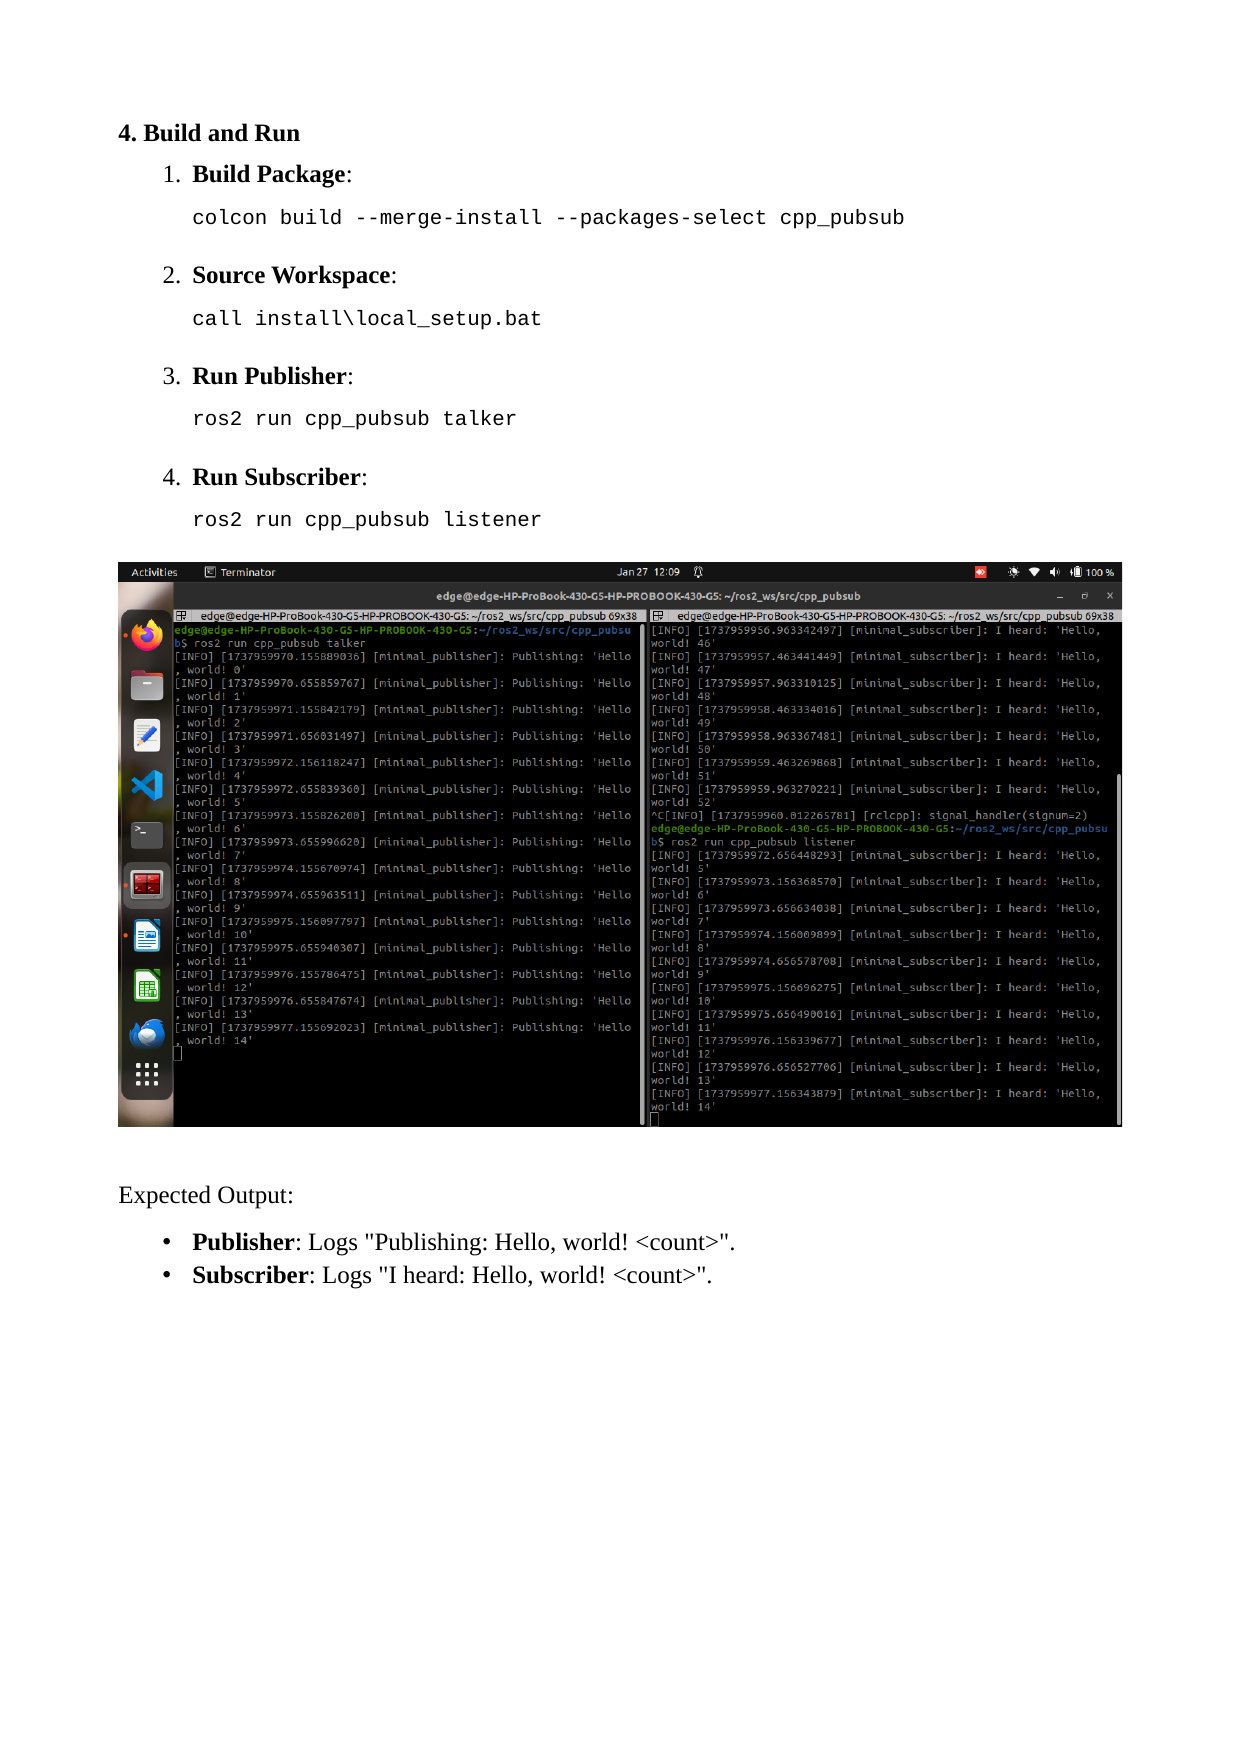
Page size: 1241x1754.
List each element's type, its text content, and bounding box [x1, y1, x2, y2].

list Subscriber: Logs "I heard: Hello, world! <count>". [162, 1260, 1122, 1289]
list ros2 run cpp_pubsub listener [162, 509, 1122, 533]
list Source Workspace: [162, 260, 1122, 289]
list colcon build --merge-install --packages-select cpp_pubsub [162, 207, 1122, 231]
list call install\local_setup.bat [162, 308, 1122, 331]
subtitle 4. Build and Run [118, 118, 1122, 147]
list Run Publisher: [162, 361, 1122, 389]
list Build Package: [162, 159, 1122, 188]
text Expected Output: [118, 1180, 1122, 1208]
list Run Subscriber: [162, 462, 1122, 490]
list ros2 run cpp_pubsub talker [162, 408, 1122, 432]
list Publisher: Logs "Publishing: Hello, world! <count>". [162, 1227, 1122, 1256]
picture [118, 562, 1123, 1127]
